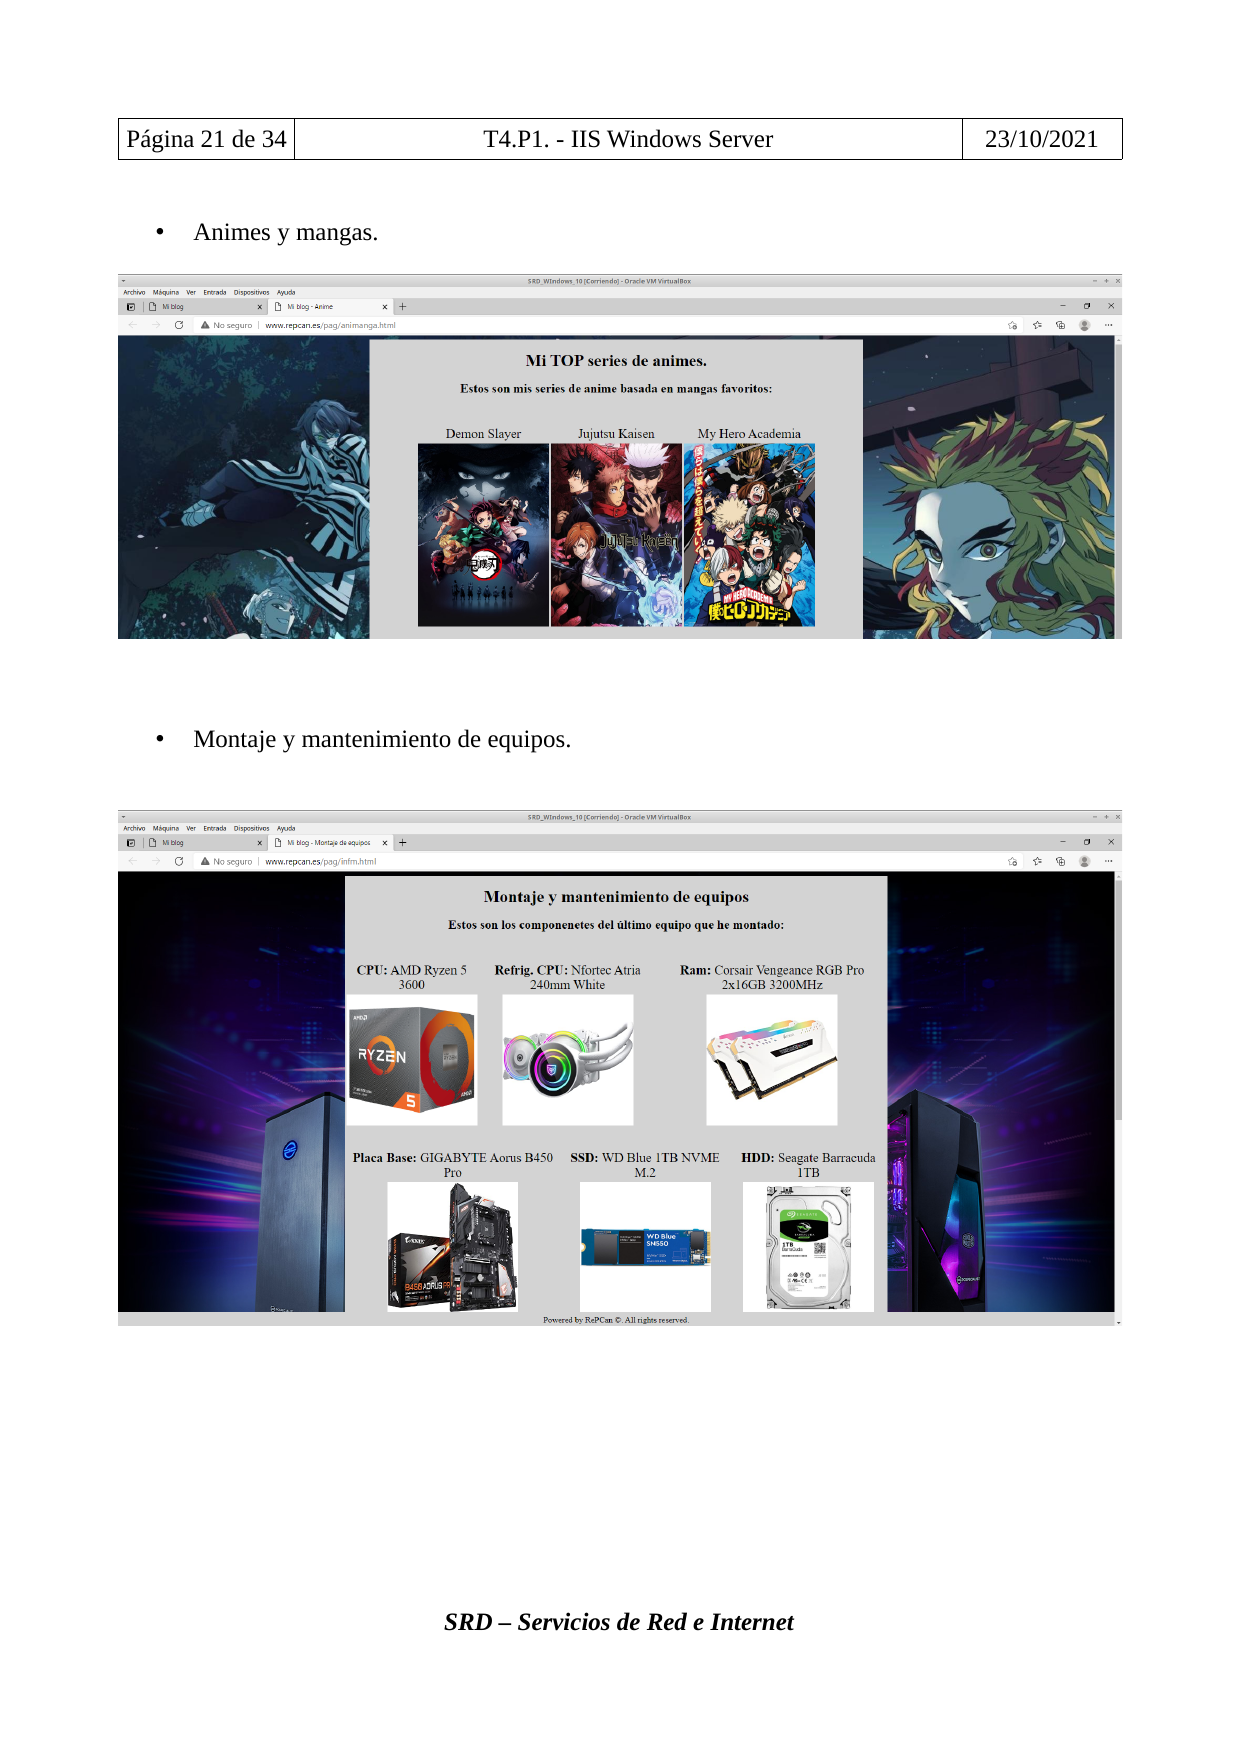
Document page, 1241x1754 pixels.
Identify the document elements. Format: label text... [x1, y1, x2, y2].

list Animes y mangas. [156, 217, 1122, 246]
picture [118, 810, 1123, 1326]
list Montaje y mantenimiento de equipos. [156, 724, 1122, 753]
picture [118, 274, 1123, 639]
